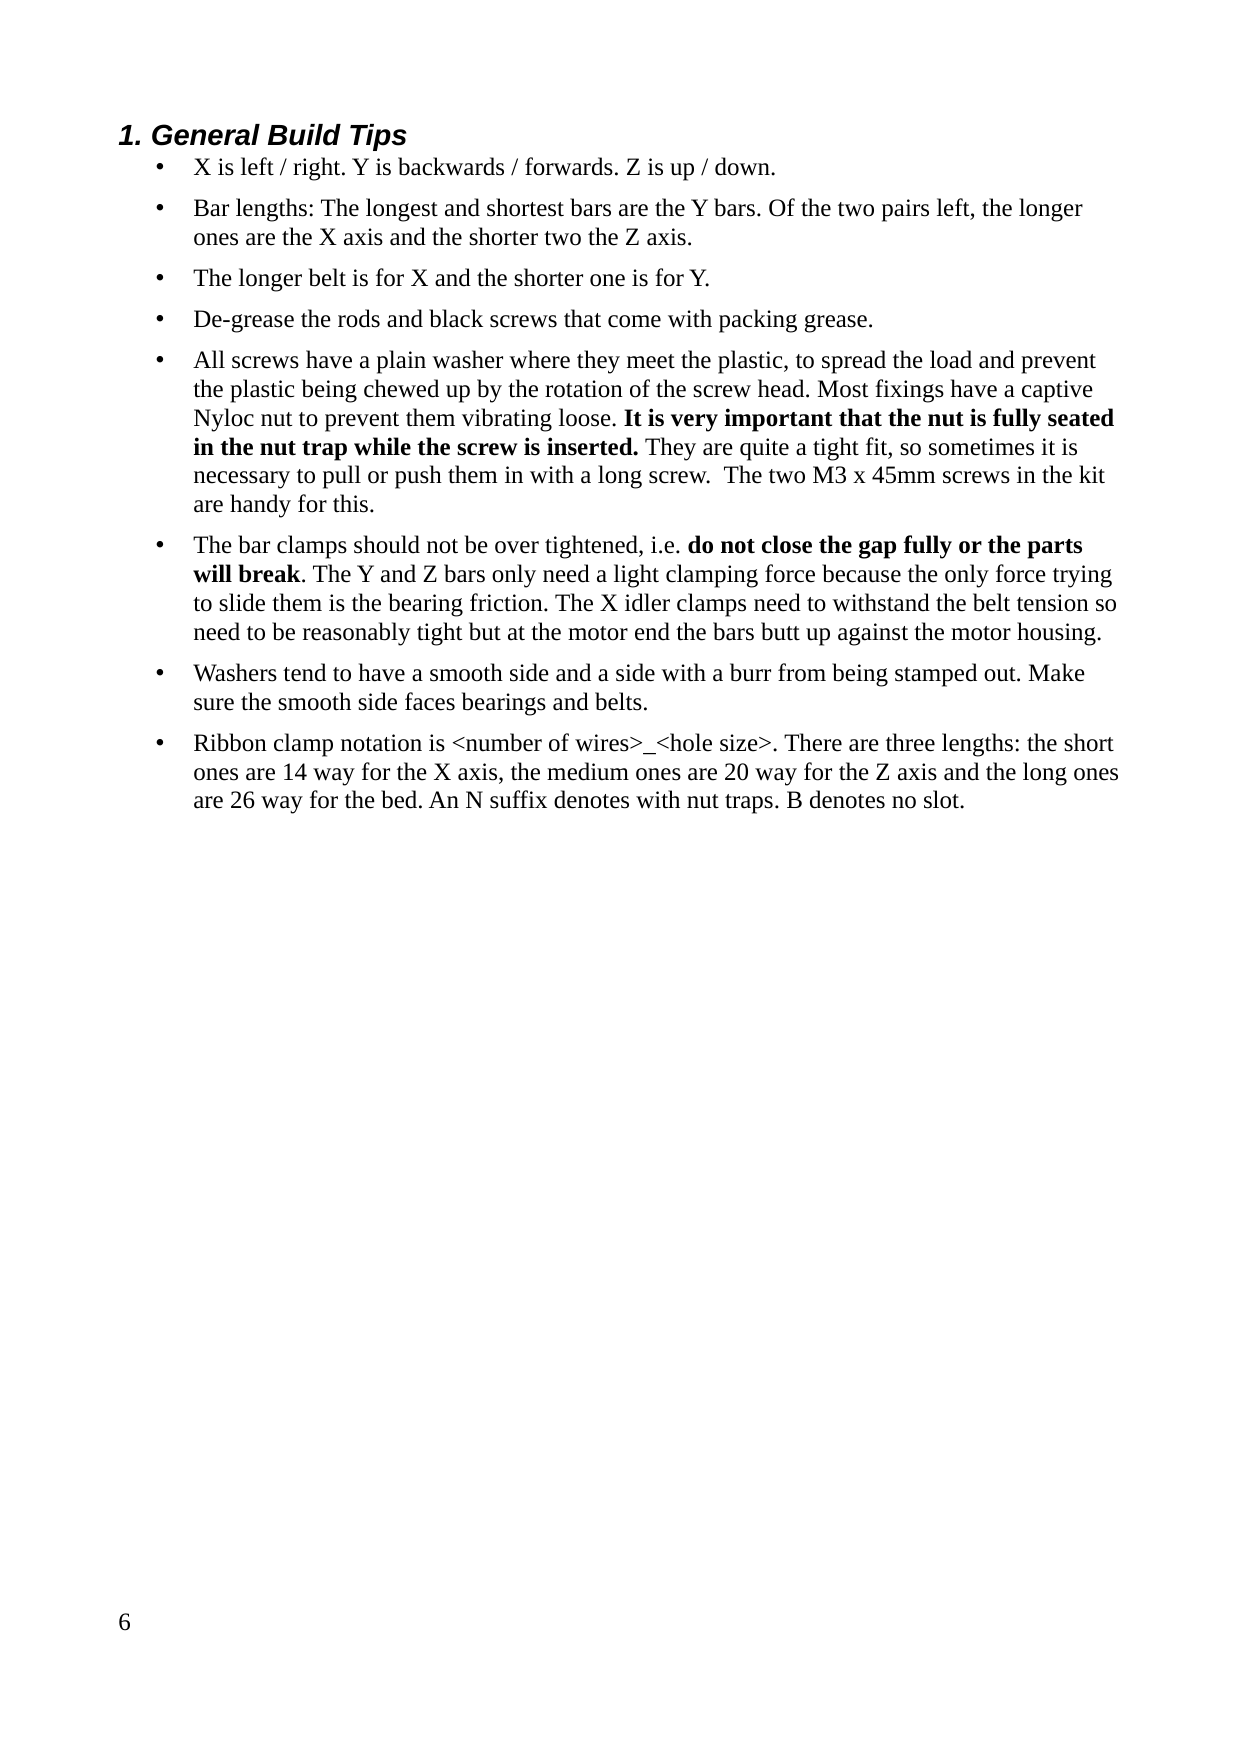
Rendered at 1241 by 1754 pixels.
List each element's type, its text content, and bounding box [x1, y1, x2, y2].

subtitle General Build Tips [118, 118, 1122, 152]
list Washers tend to have a smooth side and a side with a burr from being stamped out. Make sure the smooth side faces bearings and belts. [156, 658, 1122, 715]
list De-grease the rods and black screws that come with packing grease. [156, 304, 1122, 333]
list X is left / right. Y is backwards / forwards. Z is up / down. [156, 152, 1122, 180]
list The longer belt is for X and the shorter one is for Y. [156, 263, 1122, 292]
list Bar lengths: The longest and shortest bars are the Y bars. Of the two pairs left, the longer ones are the X axis and the shorter two the Z axis. [156, 193, 1122, 250]
list The bar clamps should not be over tightened, i.e. do not close the gap fully or the parts will break. The Y and Z bars only need a light clamping force because the only force trying to slide them is the bearing friction. The X idler clamps need to withstand the belt tension so need to be reasonably tight but at the motor end the bars butt up against the motor housing. [156, 530, 1122, 645]
list All screws have a plain washer where they meet the plastic, to spread the load and prevent the plastic being chewed up by the rotation of the screw head. Most fixings have a captive Nyloc nut to prevent them vibrating loose. It is very important that the nut is fully seated in the nut trap while the screw is inserted. They are quite a tight fit, so sometimes it is necessary to pull or push them in with a long screw. The two M3 x 45mm screws in the kit are handy for this. [156, 345, 1122, 518]
list Ribbon clamp notation is <number of wires>_<hole size>. There are three lengths: the short ones are 14 way for the X axis, the medium ones are 20 way for the Z axis and the long ones are 26 way for the bed. An N suffix denotes with nut traps. B denotes no slot. [156, 728, 1122, 814]
